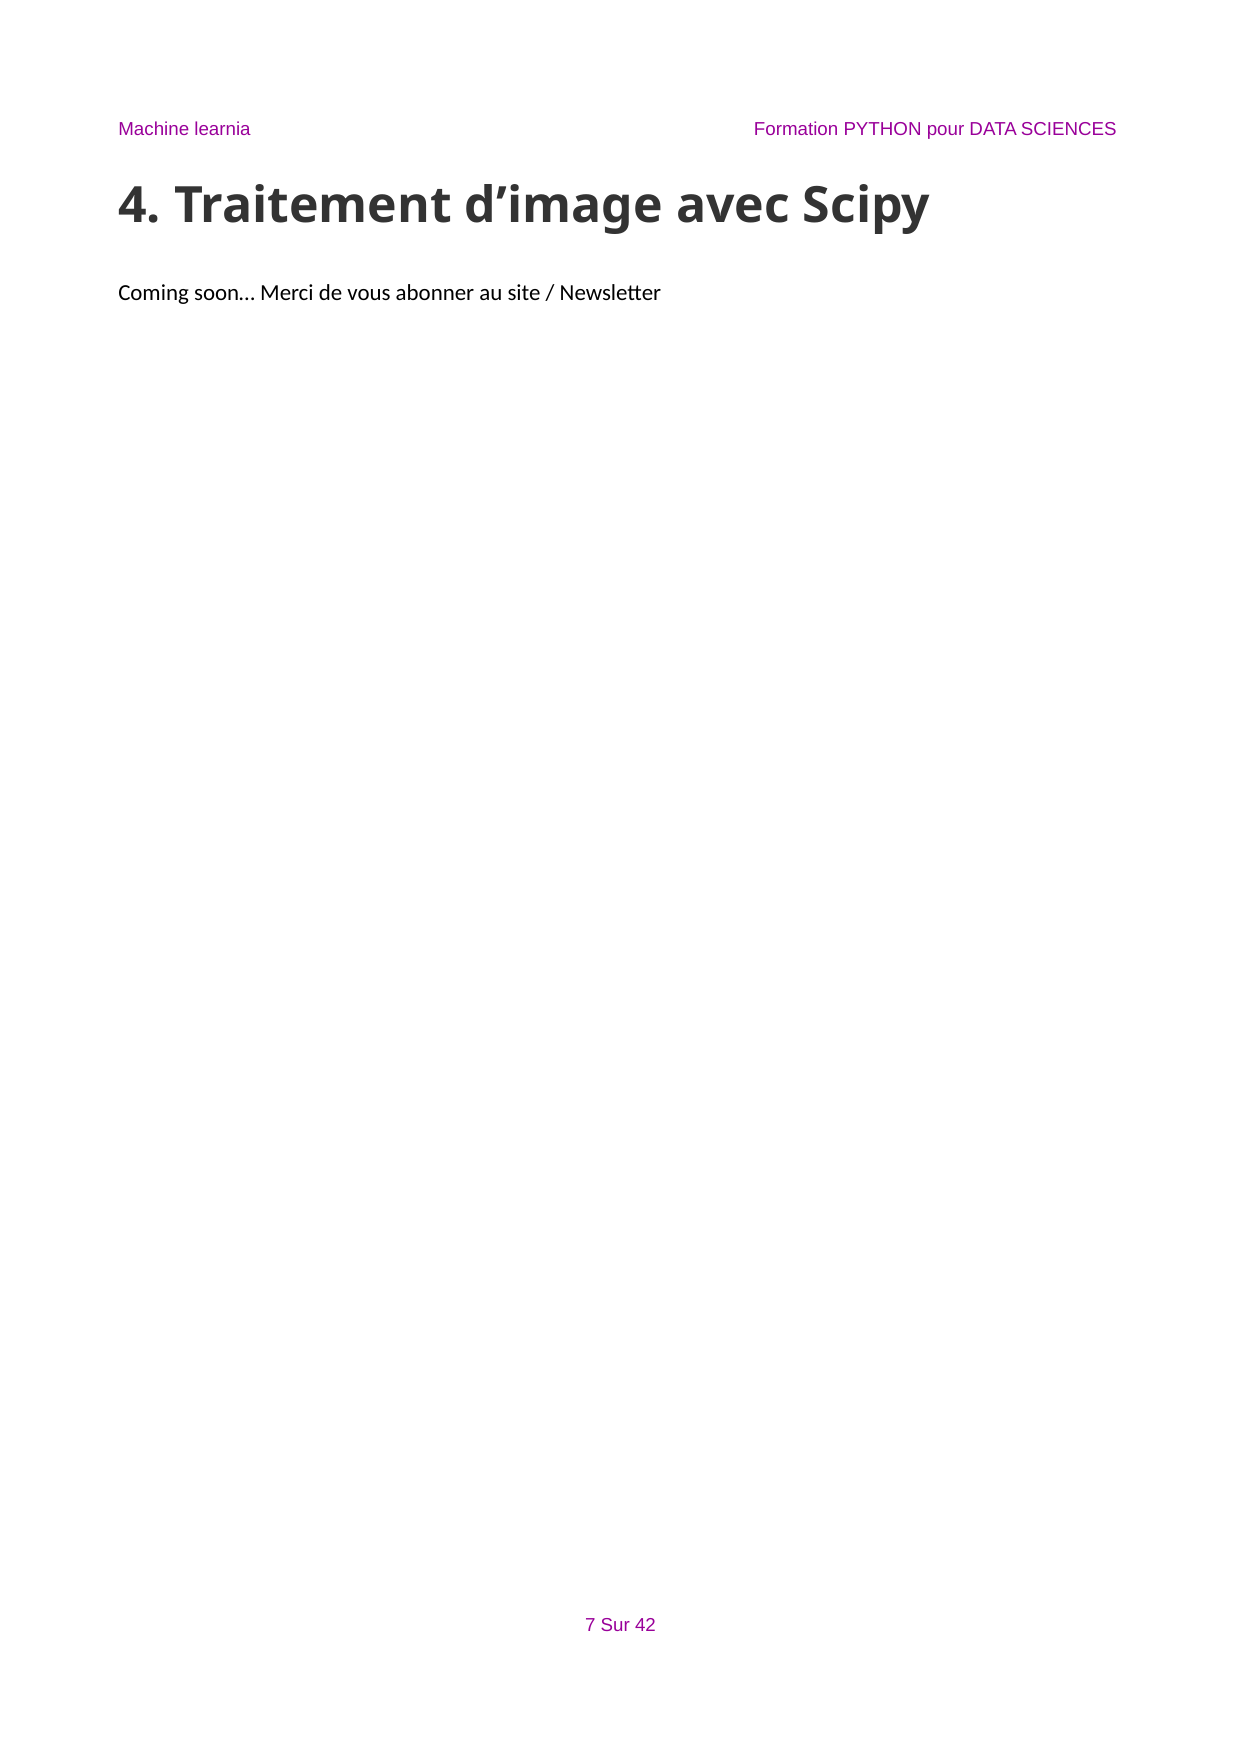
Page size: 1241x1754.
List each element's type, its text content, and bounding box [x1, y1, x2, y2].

subtitle 4. Traitement d’image avec Scipy [118, 169, 1122, 237]
text Coming soon… Merci de vous abonner au site / Newsletter [118, 278, 1122, 306]
